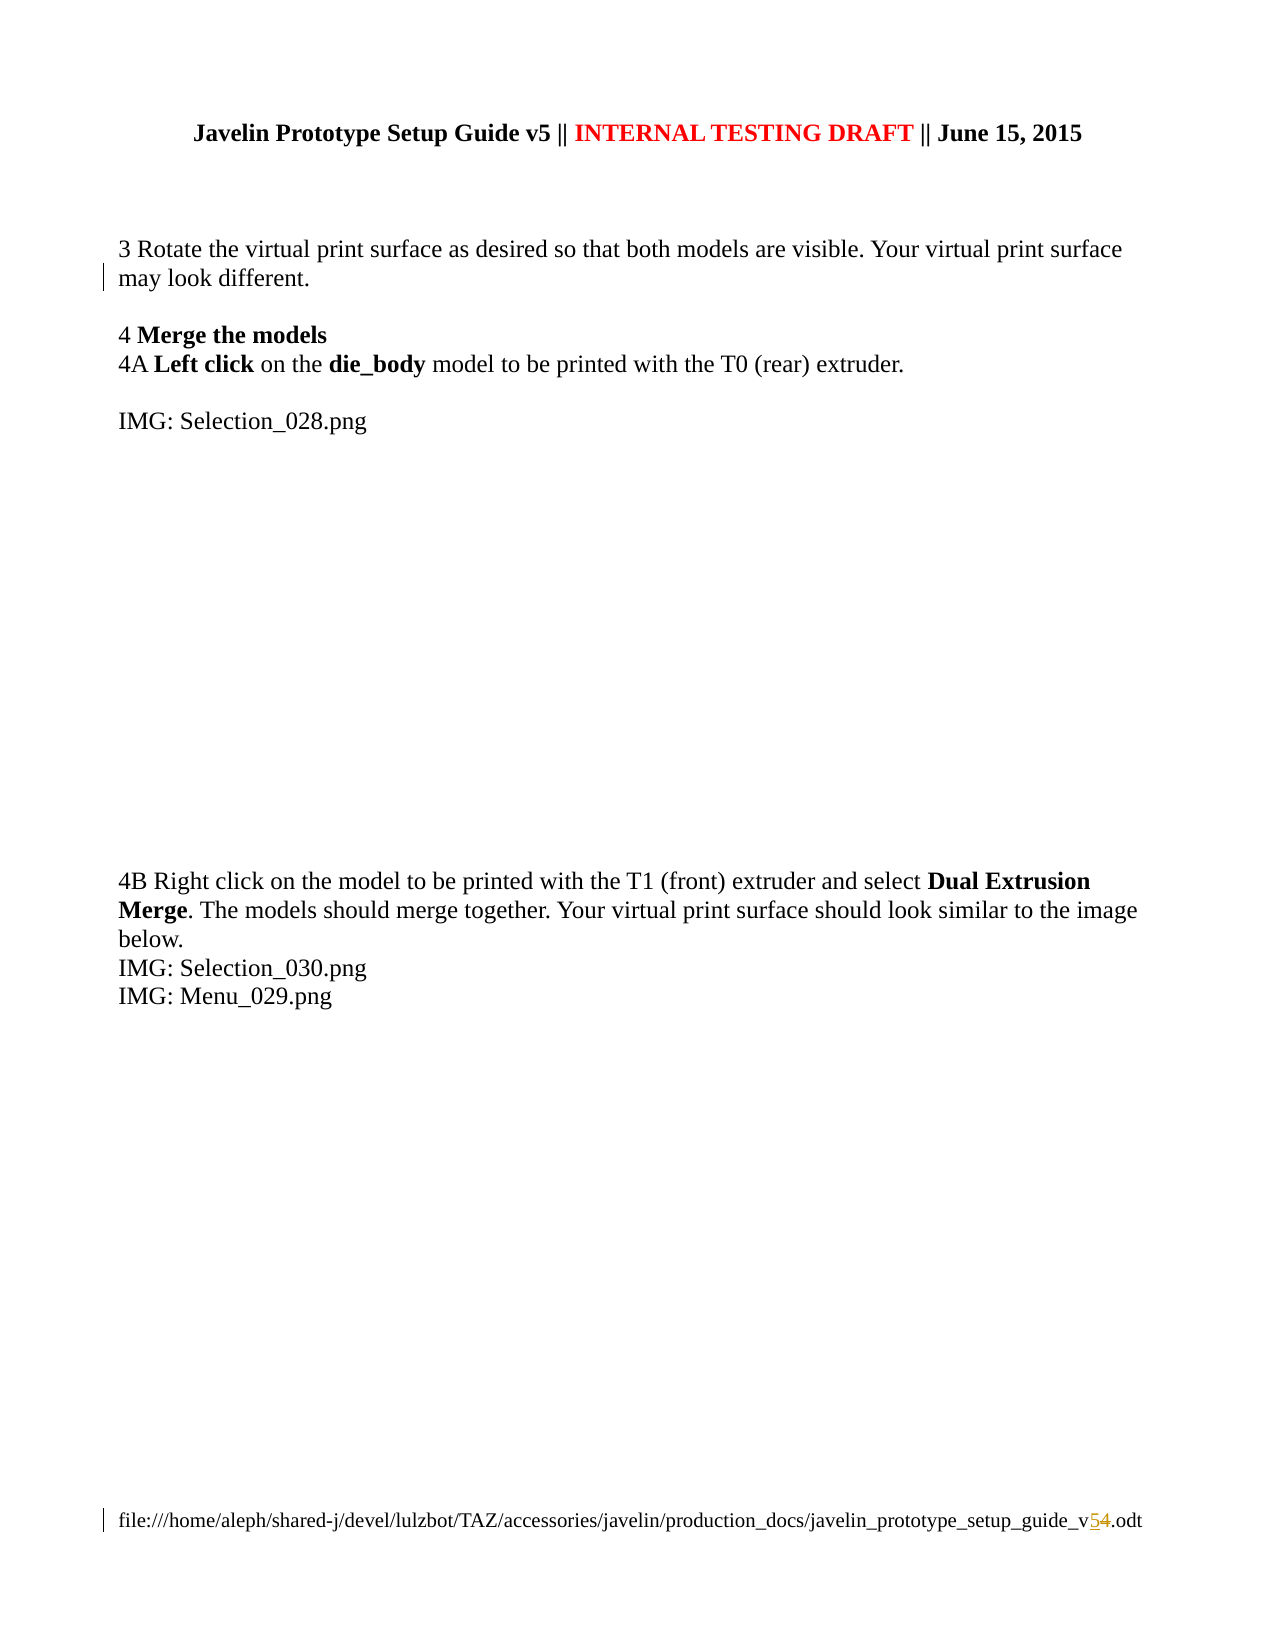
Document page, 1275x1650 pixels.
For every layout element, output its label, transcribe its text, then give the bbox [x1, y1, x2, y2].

text IMG: Selection_028.png [118, 406, 1157, 435]
text 4 Merge the models [118, 320, 1157, 349]
text IMG: Selection_030.png [118, 953, 1157, 981]
text 3 Rotate the virtual print surface as desired so that both models are visible. Your virtual print surface may look different. [118, 234, 1157, 291]
text 4B Right click on the model to be printed with the T1 (front) extruder and select Dual Extrusion Merge. The models should merge together. Your virtual print surface should look similar to the image below. [118, 866, 1157, 953]
text IMG: Menu_029.png [118, 981, 1157, 1010]
text 4A Left click on the die_body model to be printed with the T0 (rear) extruder. [118, 349, 1157, 378]
